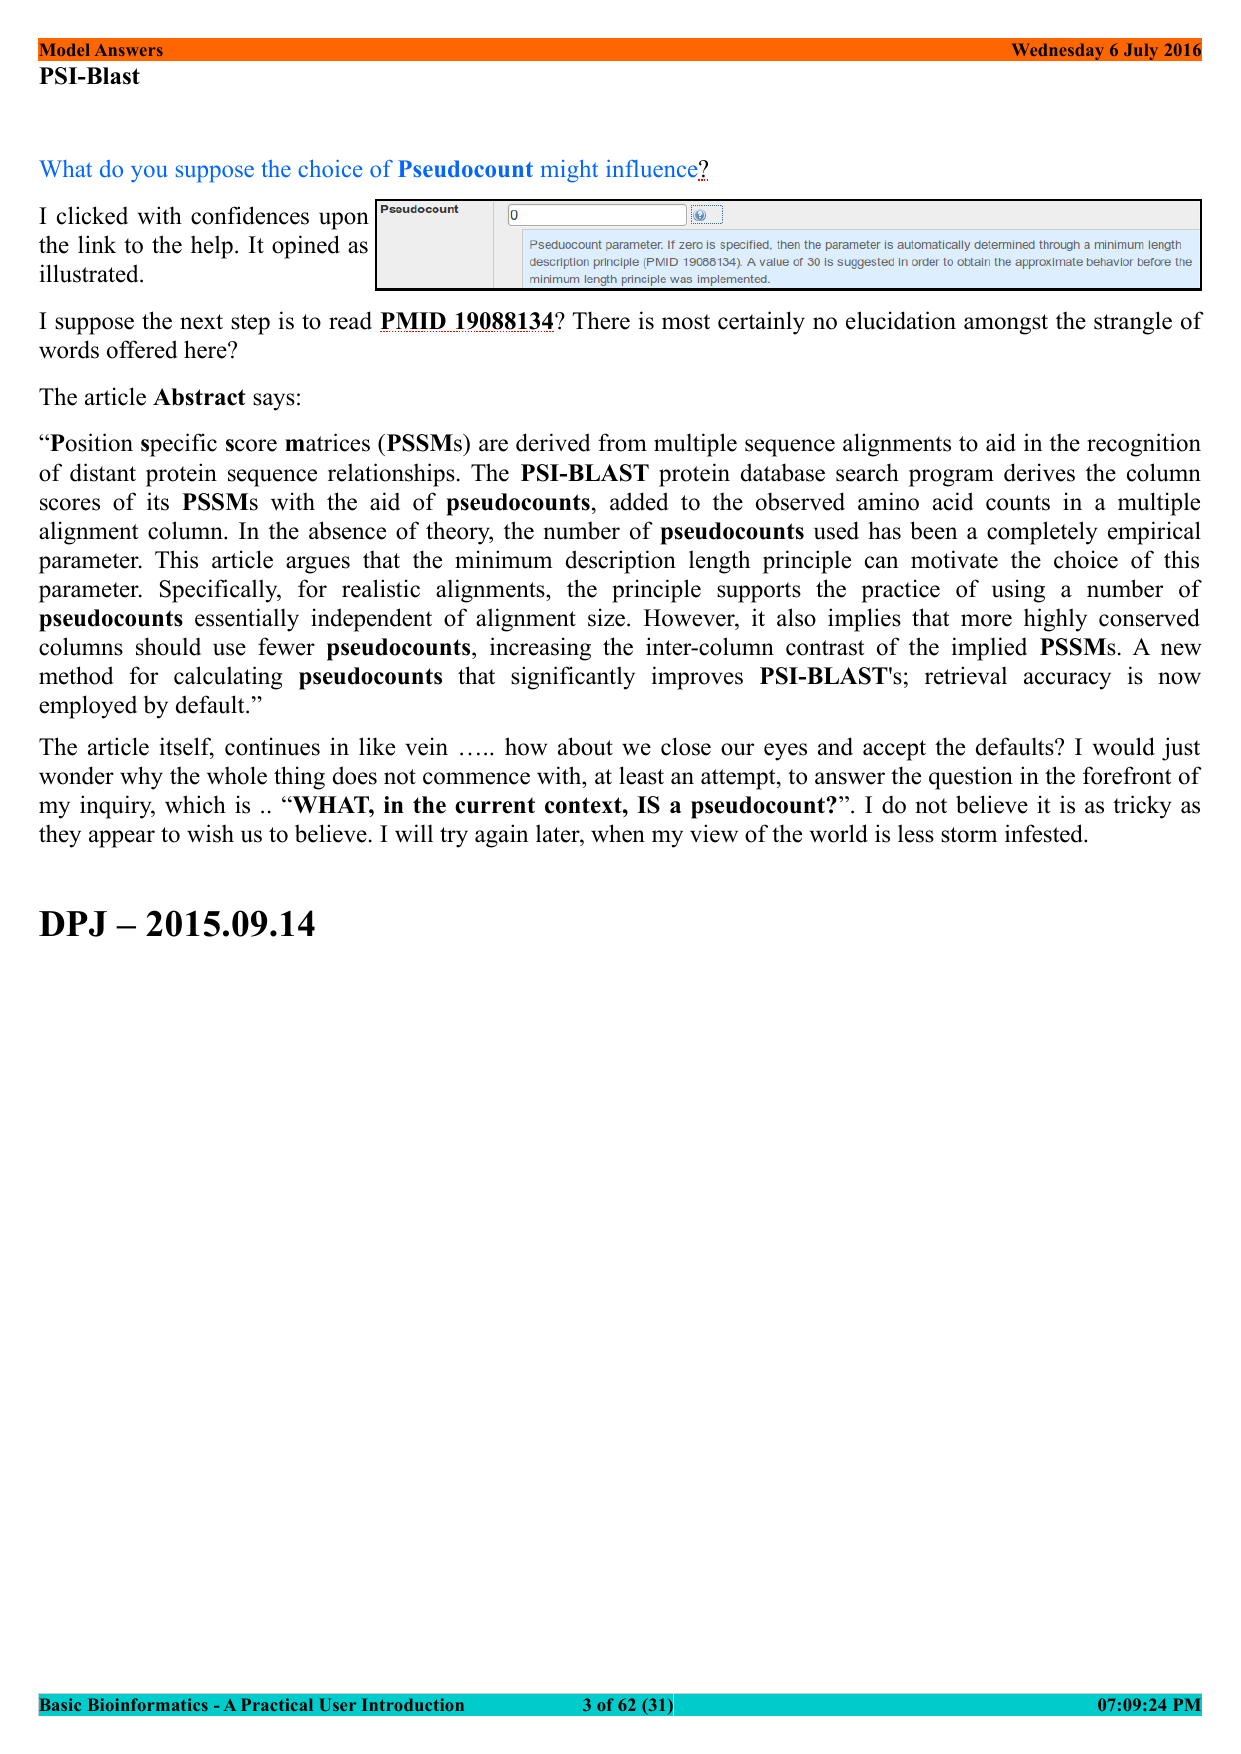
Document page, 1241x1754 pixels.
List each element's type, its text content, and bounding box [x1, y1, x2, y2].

text PSI-Blast [38, 61, 1202, 89]
picture [377, 201, 1200, 288]
text I suppose the next step is to read PMID 19088134? There is most certainly no elucidation amongst the strangle of words offered here? [38, 306, 1202, 364]
text What do you suppose the choice of Pseudocount might influence? [38, 154, 1202, 183]
text I clicked with confidences upon the link to the help. It opined as illustrated. [38, 201, 375, 288]
text The article itself, continues in like vein ….. how about we close our eyes and accept the defaults? I would just wonder why the whole thing does not commence with, at least an attempt, to answer the question in the forefront of my inquiry, which is .. “WHAT, in the current context, IS a pseudocount?”. I do not believe it is as tricky as they appear to wish us to believe. I will try again later, when my view of the world is less storm infested. [38, 731, 1202, 848]
text “Position specific score matrices (PSSMs) are derived from multiple sequence alignments to aid in the recognition of distant protein sequence relationships. The PSI-BLAST protein database search program derives the column scores of its PSSMs with the aid of pseudocounts, added to the observed amino acid counts in a multiple alignment column. In the absence of theory, the number of pseudocounts used has been a completely empirical parameter. This article argues that the minimum description length principle can motivate the choice of this parameter. Specifically, for realistic alignments, the principle supports the practice of using a number of pseudocounts essentially independent of alignment size. However, it also implies that more highly conserved columns should use fewer pseudocounts, increasing the inter-column contrast of the implied PSSMs. A new method for calculating pseudocounts that significantly improves PSI-BLAST's; retrieval accuracy is now employed by default.” [38, 428, 1202, 719]
text The article Abstract says: [38, 382, 1202, 411]
text DPJ – 2015.09.14 [38, 902, 1202, 945]
